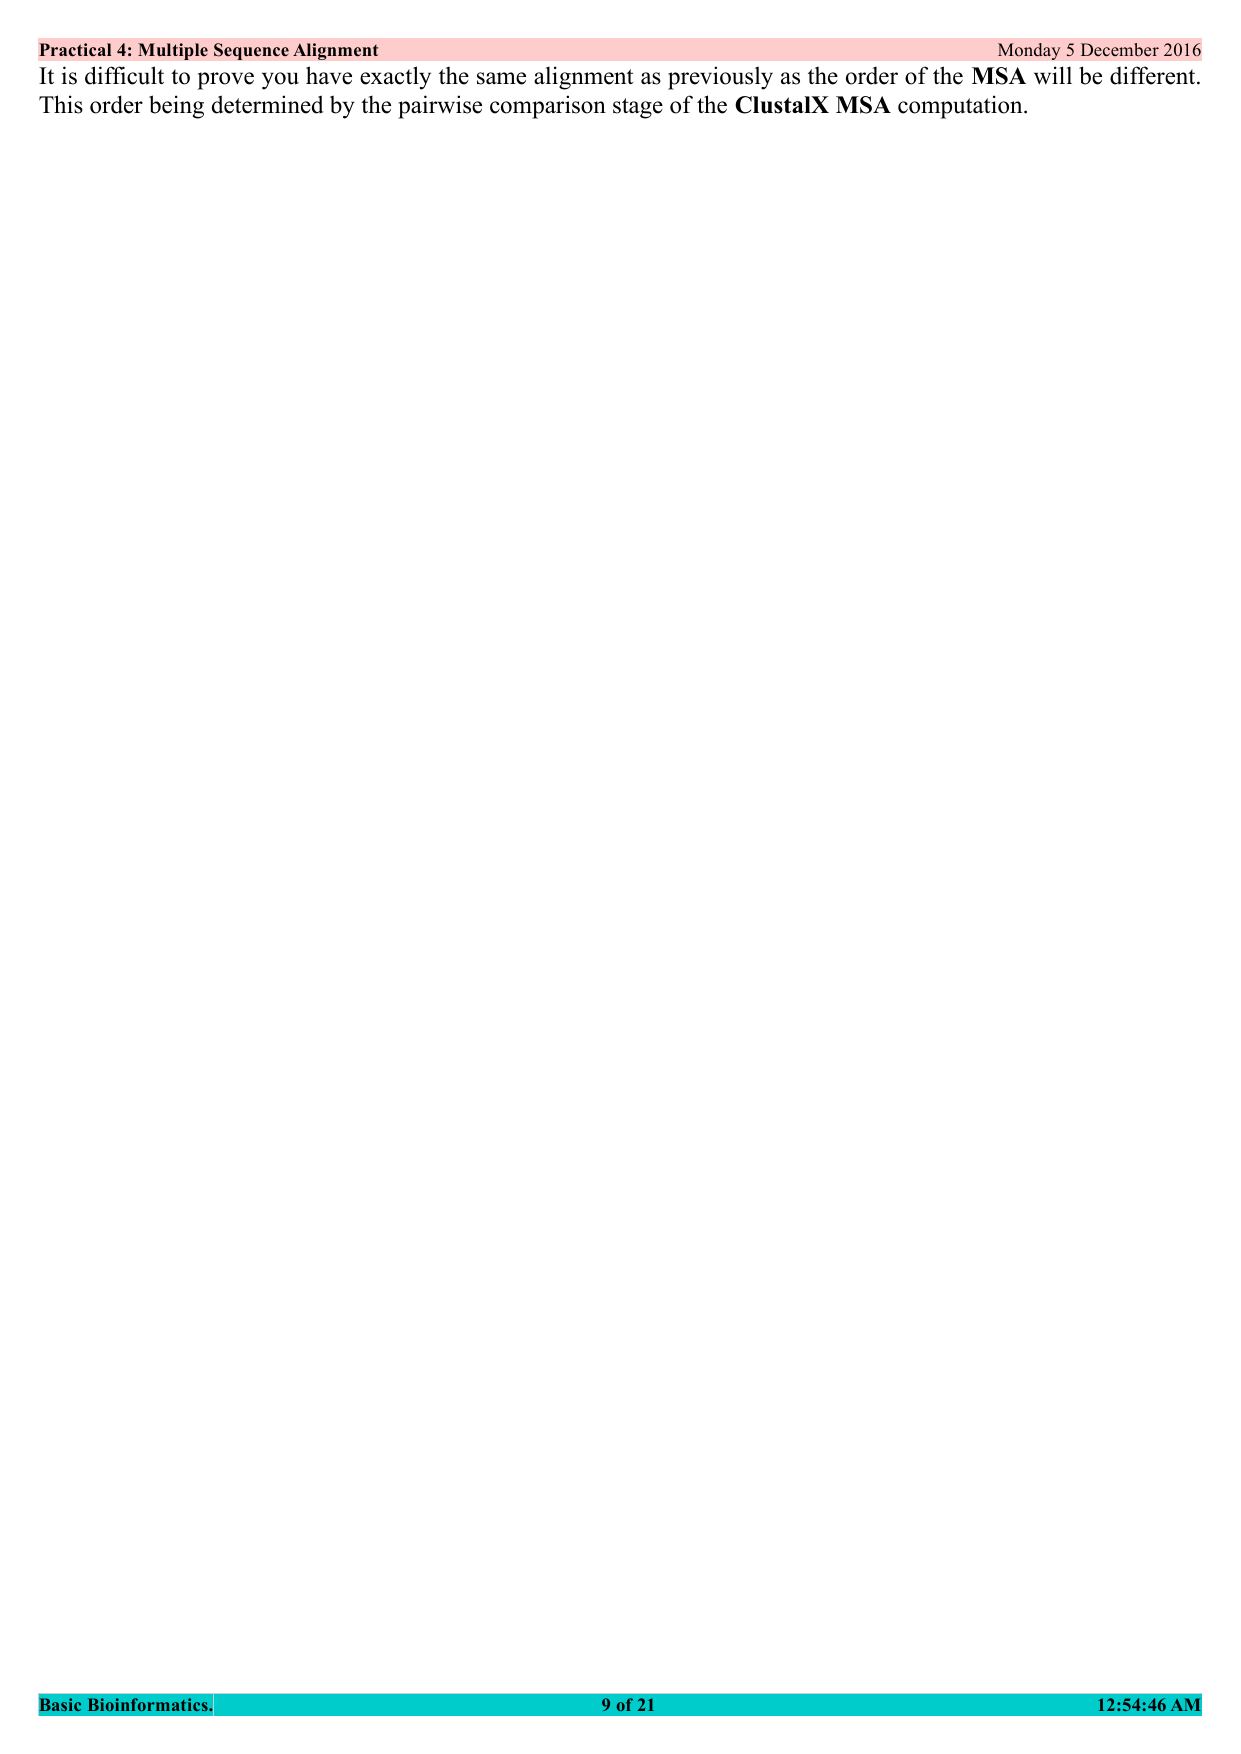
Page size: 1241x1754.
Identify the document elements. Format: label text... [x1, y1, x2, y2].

text It is difficult to prove you have exactly the same alignment as previously as the order of the MSA will be different. This order being determined by the pairwise comparison stage of the ClustalX MSA computation. [38, 61, 1202, 119]
